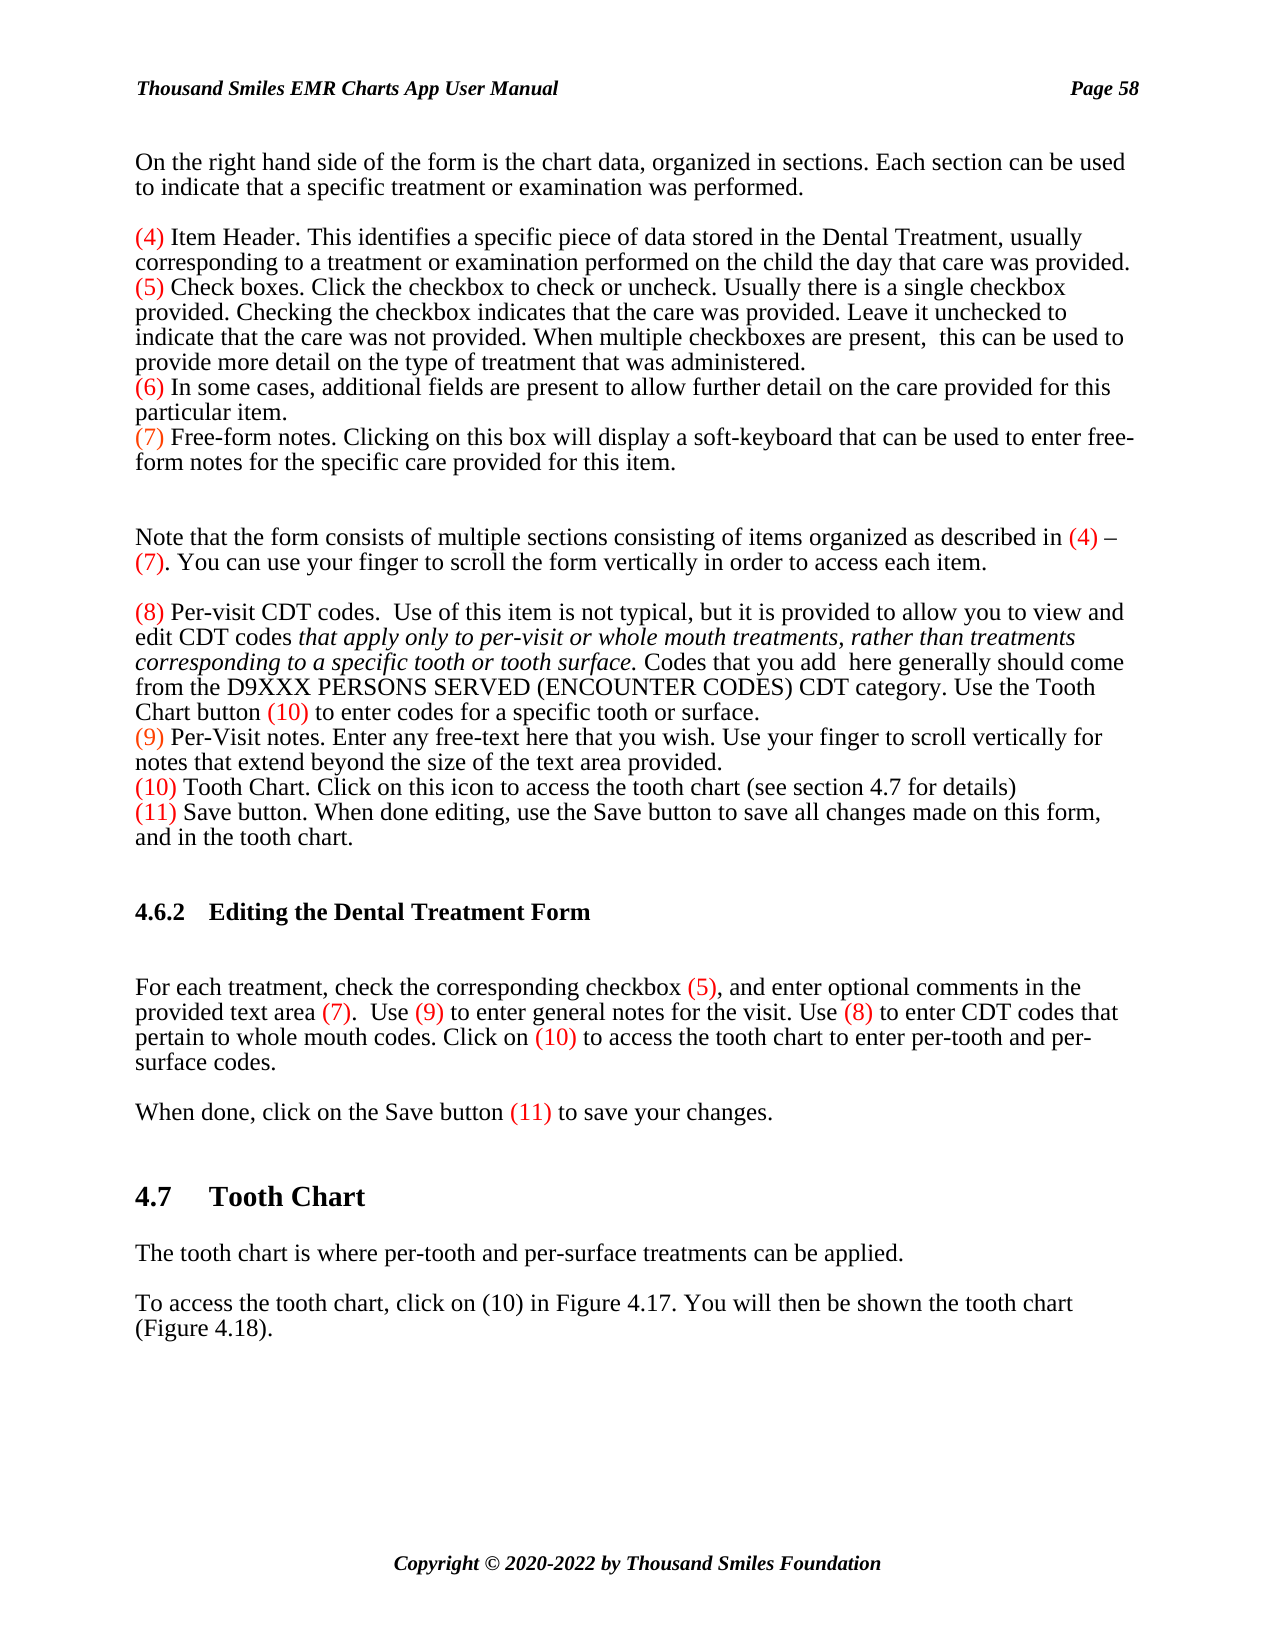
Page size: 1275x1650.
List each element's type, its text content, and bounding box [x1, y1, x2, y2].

subtitle Tooth Chart [135, 1179, 1140, 1213]
text (9) Per-Visit notes. Enter any free-text here that you wish. Use your finger to scroll vertically for notes that extend beyond the size of the text area provided. [135, 725, 1140, 775]
text (10) Tooth Chart. Click on this icon to access the tooth chart (see section 4.7 for details) [135, 775, 1140, 800]
text Note that the form consists of multiple sections consisting of items organized as described in (4) – (7). You can use your finger to scroll the form vertically in order to access each item. [135, 525, 1140, 575]
text When done, click on the Save button (11) to save your changes. [135, 1100, 1140, 1125]
subtitle Editing the Dental Treatment Form [135, 900, 1140, 925]
text (4) Item Header. This identifies a specific piece of data stored in the Dental Treatment, usually corresponding to a treatment or examination performed on the child the day that care was provided. [135, 225, 1140, 275]
text To access the tooth chart, click on (10) in Figure 4.17. You will then be shown the tooth chart (Figure 4.18). [135, 1292, 1140, 1342]
text For each treatment, check the corresponding checkbox (5), and enter optional comments in the provided text area (7). Use (9) to enter general notes for the visit. Use (8) to enter CDT codes that pertain to whole mouth codes. Click on (10) to access the tooth chart to enter per-tooth and per-surface codes. [135, 975, 1140, 1075]
text (6) In some cases, additional fields are present to allow further detail on the care provided for this particular item. [135, 375, 1140, 425]
text (5) Check boxes. Click the checkbox to check or uncheck. Usually there is a single checkbox provided. Checking the checkbox indicates that the care was provided. Leave it unchecked to indicate that the care was not provided. When multiple checkboxes are present, this can be used to provide more detail on the type of treatment that was administered. [135, 275, 1140, 375]
text The tooth chart is where per-tooth and per-surface treatments can be applied. [135, 1242, 1140, 1267]
text On the right hand side of the form is the chart data, organized in sections. Each section can be used to indicate that a specific treatment or examination was performed. [135, 150, 1140, 200]
text (7) Free-form notes. Clicking on this box will display a soft-keyboard that can be used to enter free-form notes for the specific care provided for this item. [135, 425, 1140, 475]
text (11) Save button. When done editing, use the Save button to save all changes made on this form, and in the tooth chart. [135, 800, 1140, 850]
text (8) Per-visit CDT codes. Use of this item is not typical, but it is provided to allow you to view and edit CDT codes that apply only to per-visit or whole mouth treatments, rather than treatments corresponding to a specific tooth or tooth surface. Codes that you add here generally should come from the D9XXX PERSONS SERVED (ENCOUNTER CODES) CDT category. Use the Tooth Chart button (10) to enter codes for a specific tooth or surface. [135, 600, 1140, 725]
